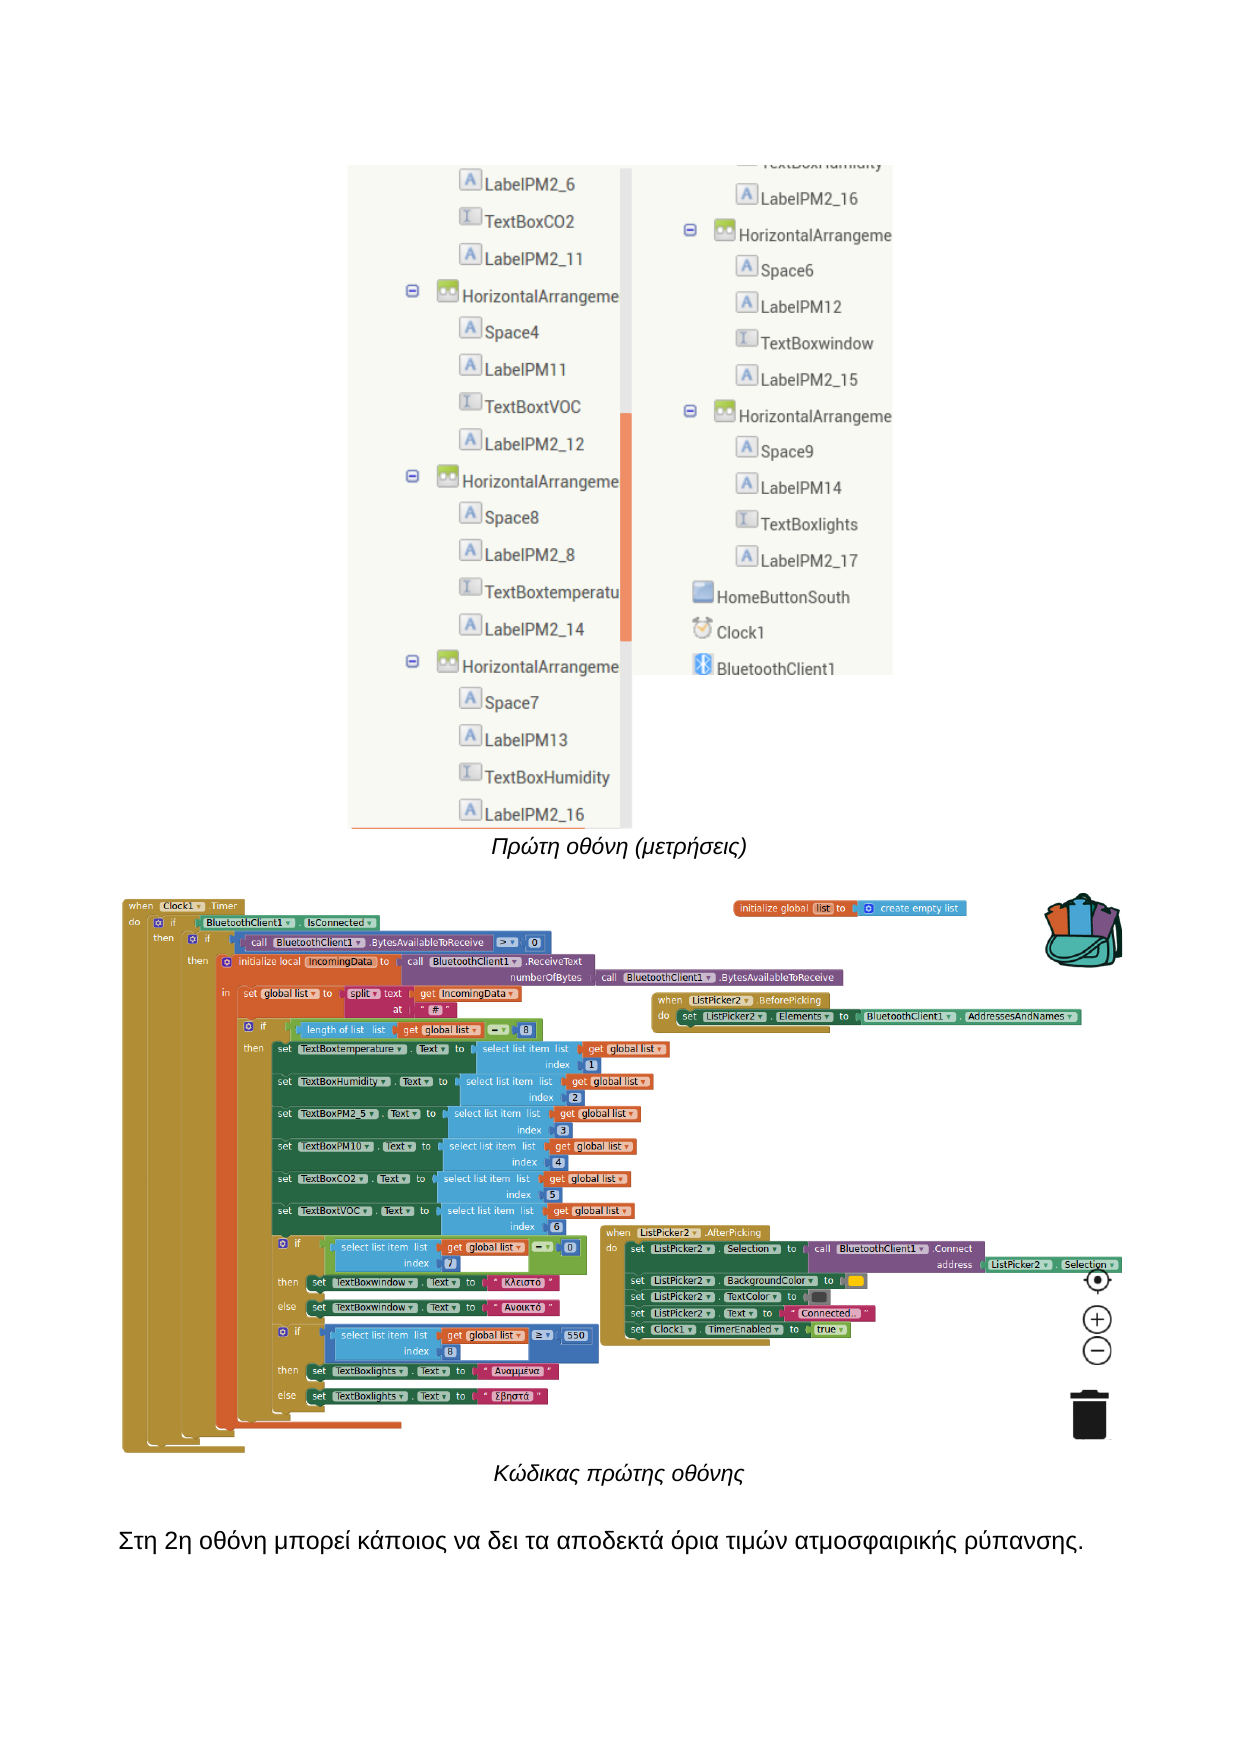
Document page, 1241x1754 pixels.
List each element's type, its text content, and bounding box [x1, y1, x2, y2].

text Κώδικας πρώτης οθόνης [118, 1459, 1122, 1486]
text Στη 2η οθόνη μπορεί κάποιος να δει τα αποδεκτά όρια τιμών ατμοσφαιρικής ρύπανσης. [118, 1526, 1122, 1554]
text Πρώτη οθόνη (μετρήσεις) [118, 833, 1122, 859]
